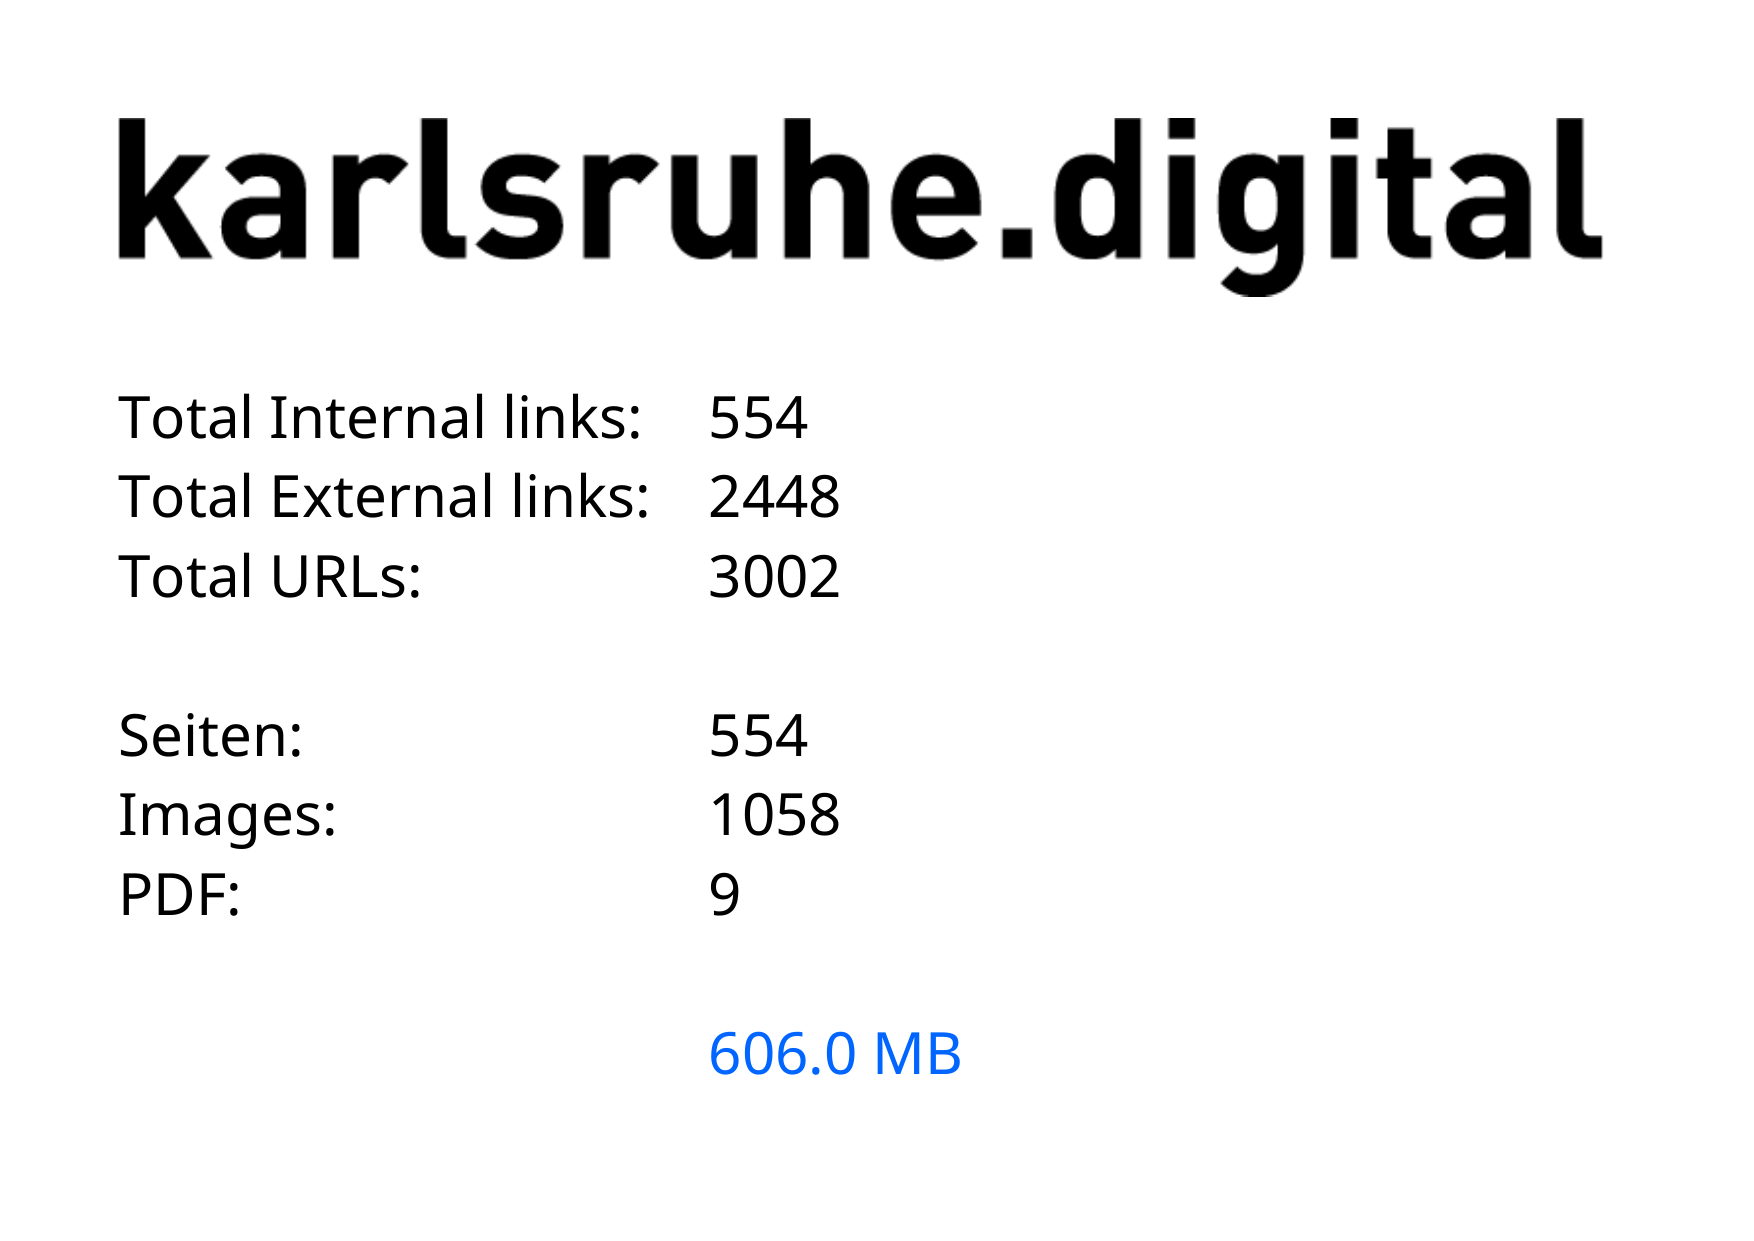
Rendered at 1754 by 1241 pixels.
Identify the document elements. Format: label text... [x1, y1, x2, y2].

text 606.0 MB [118, 1012, 1636, 1091]
text Images: 1058 [118, 773, 1636, 853]
text Total External links: 2448 [118, 456, 1636, 535]
text Total URLs: 3002 [118, 535, 1636, 614]
text Total Internal links: 554 [118, 376, 1636, 456]
text Seiten: 554 [118, 694, 1636, 773]
text PDF: 9 [118, 853, 1636, 932]
picture [118, 118, 1604, 297]
